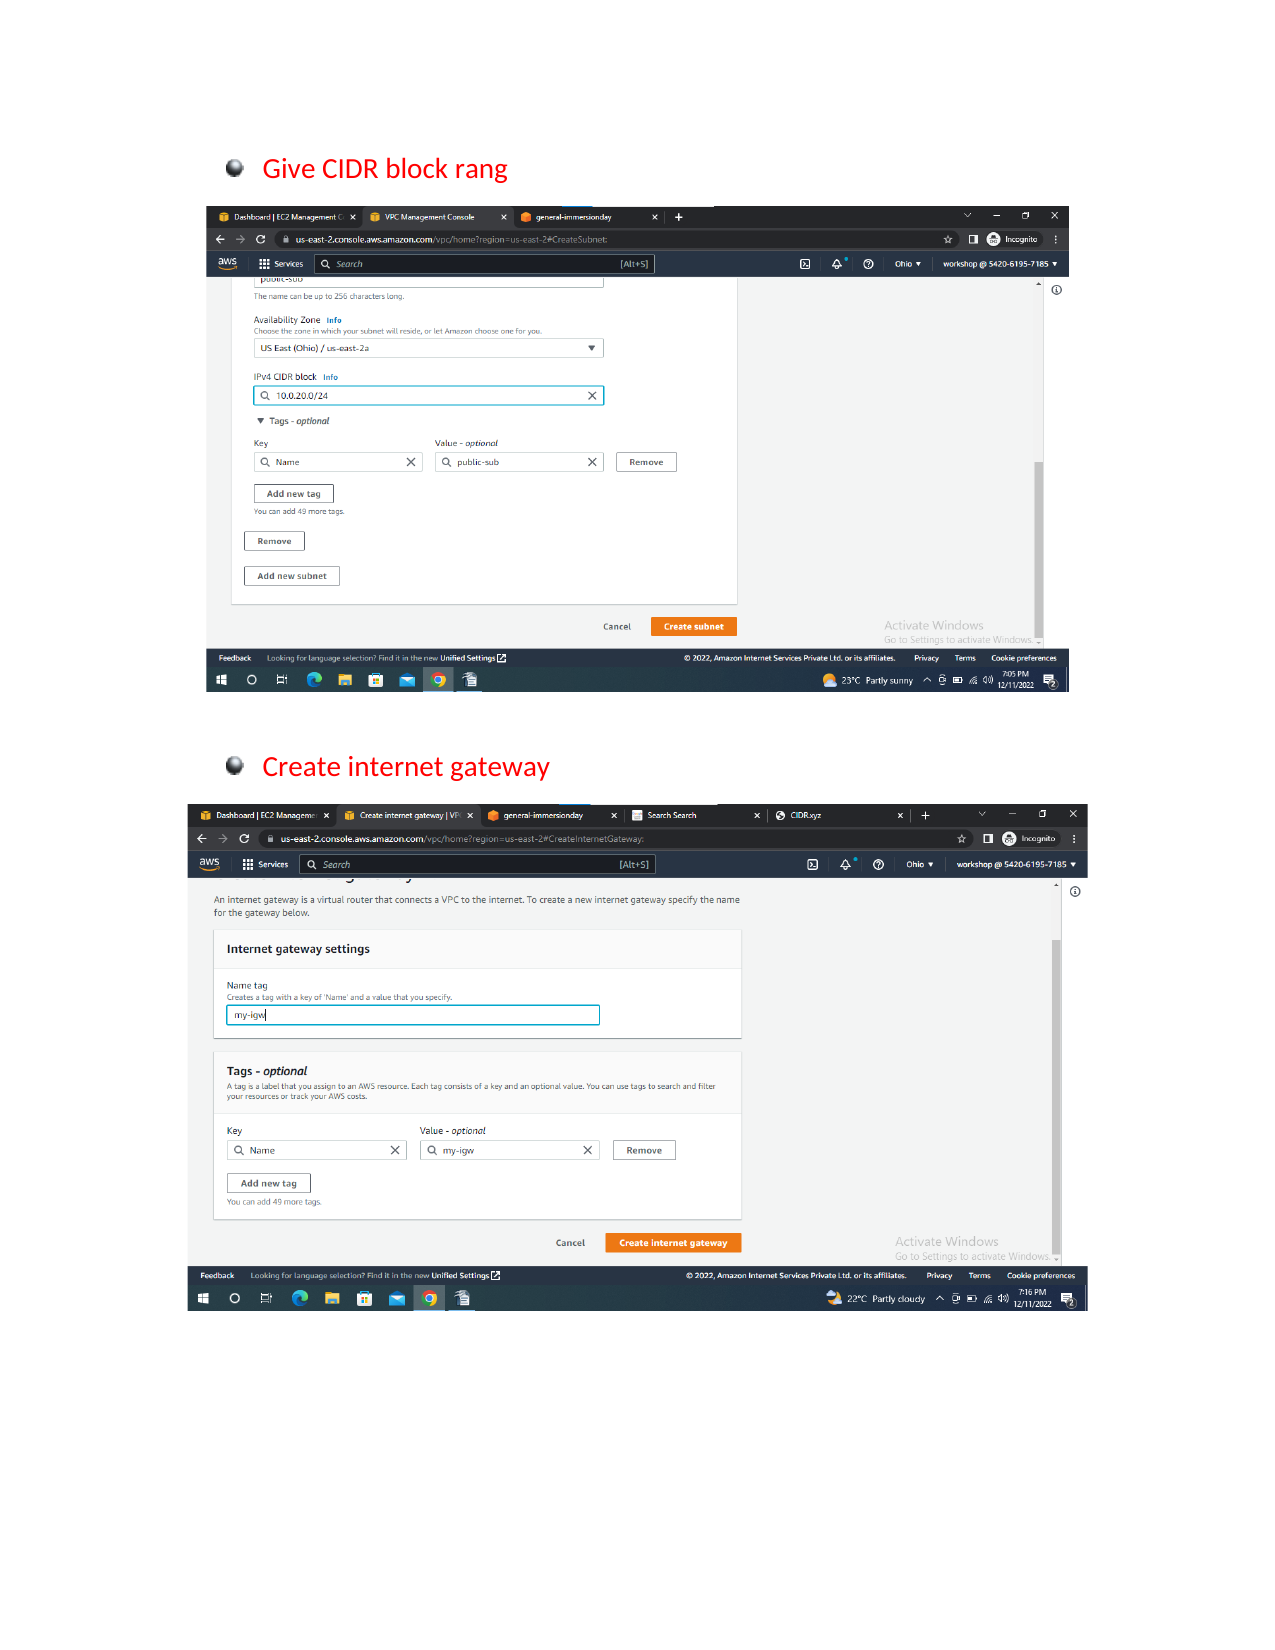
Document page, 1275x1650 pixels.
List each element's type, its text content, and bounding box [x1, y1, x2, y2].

picture [226, 756, 244, 775]
picture [187, 804, 1088, 1311]
list Give CIDR block rang [225, 150, 1087, 186]
picture [226, 159, 244, 177]
picture [206, 206, 1069, 692]
list Create internet gateway [225, 748, 1087, 783]
